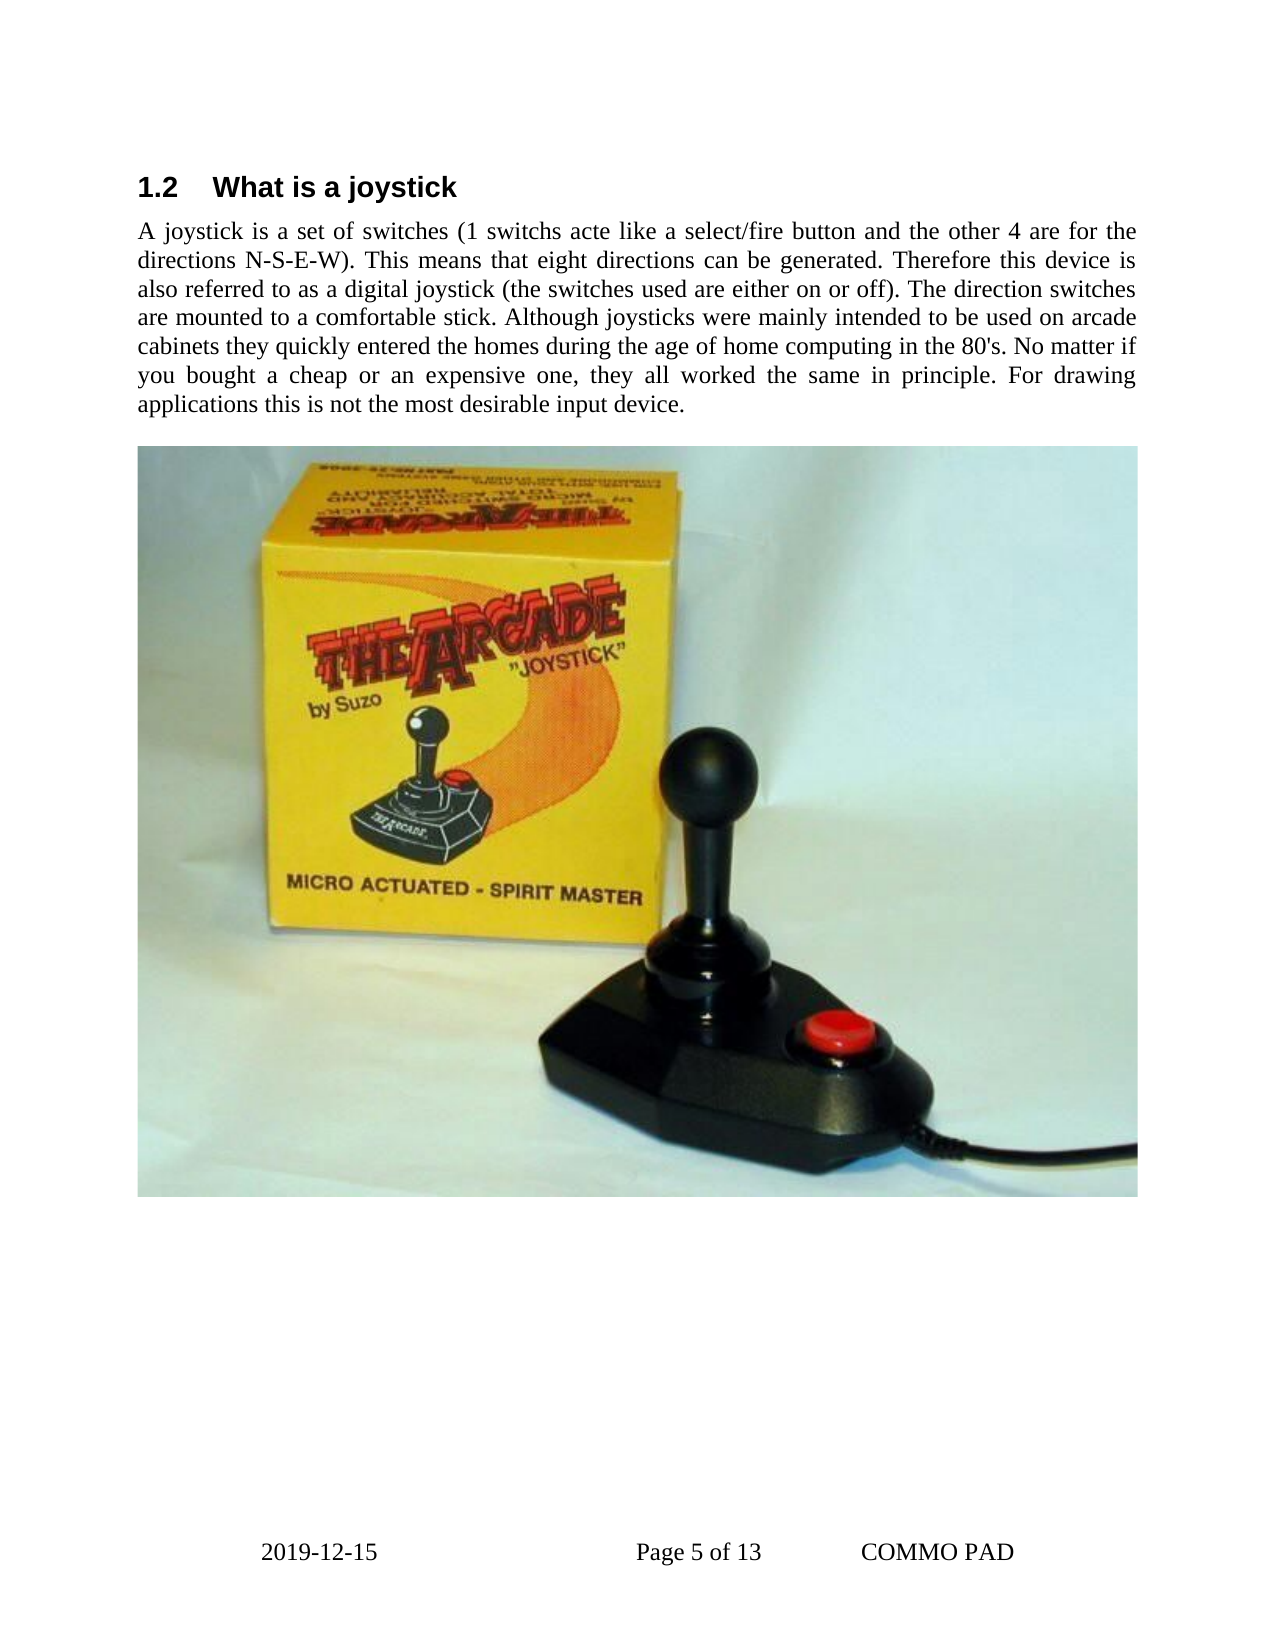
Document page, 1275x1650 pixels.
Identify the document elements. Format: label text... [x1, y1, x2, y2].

subtitle What is a joystick [137, 170, 1138, 204]
text A joystick is a set of switches (1 switchs acte like a select/fire button and the other 4 are for the directions N-S-E-W). This means that eight directions can be generated. Therefore this device is also referred to as a digital joystick (the switches used are either on or off). The direction switches are mounted to a comfortable stick. Although joysticks were mainly intended to be used on arcade cabinets they quickly entered the homes during the age of home computing in the 80's. No matter if you bought a cheap or an expensive one, they all worked the same in principle. For drawing applications this is not the most desirable input device. [137, 216, 1138, 417]
picture [137, 446, 1138, 1197]
